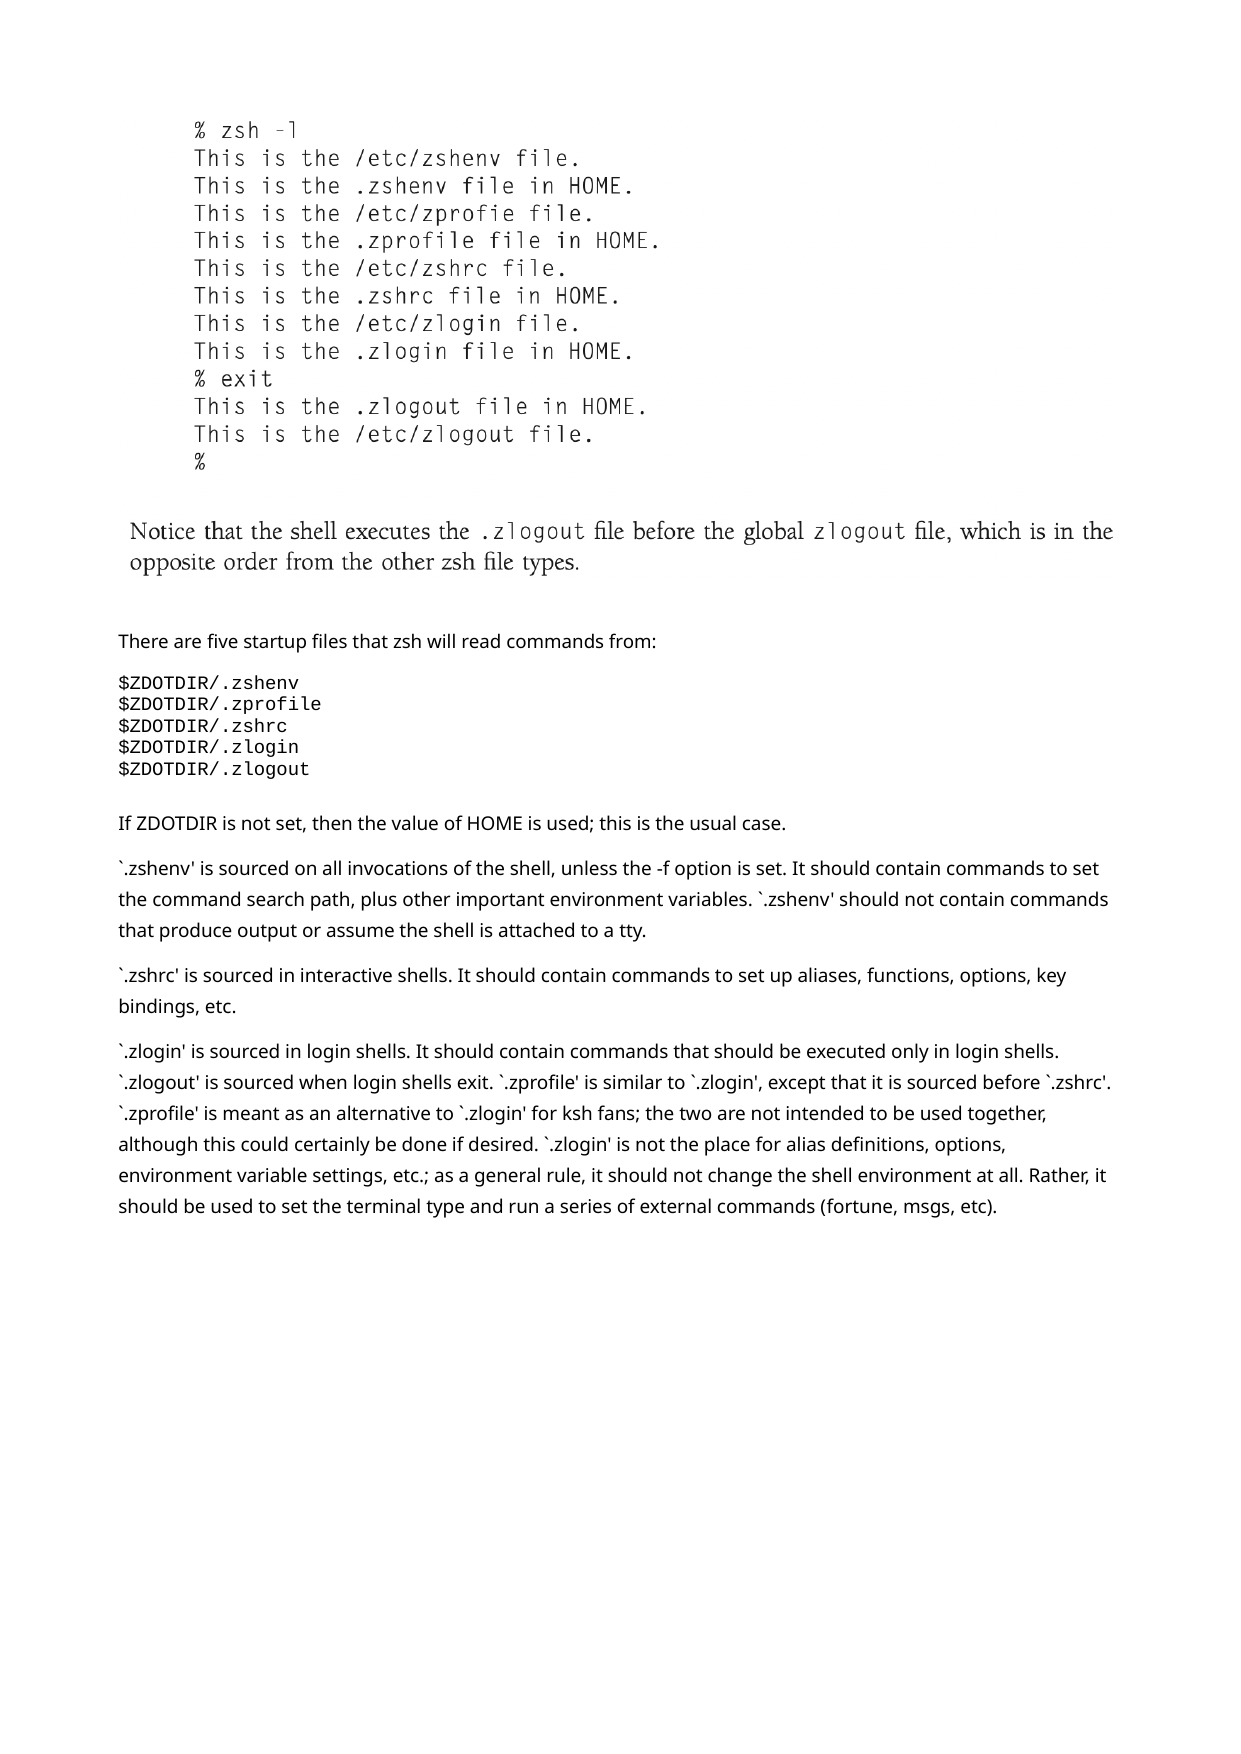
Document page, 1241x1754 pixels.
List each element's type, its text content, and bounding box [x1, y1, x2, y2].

text `.zshrc' is sourced in interactive shells. It should contain commands to set up aliases, functions, options, key bindings, etc. [118, 962, 1122, 1019]
text If ZDOTDIR is not set, then the value of HOME is used; this is the usual case. [118, 810, 1122, 836]
text $ZDOTDIR/.zlogout [118, 759, 1122, 781]
text $ZDOTDIR/.zprofile [118, 695, 1122, 716]
text $ZDOTDIR/.zshrc [118, 716, 1122, 738]
text There are five startup files that zsh will read commands from: [118, 628, 1122, 654]
text $ZDOTDIR/.zlogin [118, 738, 1122, 759]
text `.zlogin' is sourced in login shells. It should contain commands that should be executed only in login shells. `.zlogout' is sourced when login shells exit. `.zprofile' is similar to `.zlogin', except that it is sourced before `.zshrc'. `.zprofile' is meant as an alternative to `.zlogin' for ksh fans; the two are not intended to be used together, although this could certainly be done if desired. `.zlogin' is not the place for alias definitions, options, environment variable settings, etc.; as a general rule, it should not change the shell environment at all. Rather, it should be used to set the terminal type and run a series of external commands (fortune, msgs, etc). [118, 1039, 1122, 1219]
text `.zshenv' is sourced on all invocations of the shell, unless the -f option is set. It should contain commands to set the command search path, plus other important environment variables. `.zshenv' should not contain commands that produce output or assume the shell is attached to a tty. [118, 855, 1122, 943]
text $ZDOTDIR/.zshenv [118, 674, 1122, 695]
picture [118, 118, 1123, 579]
